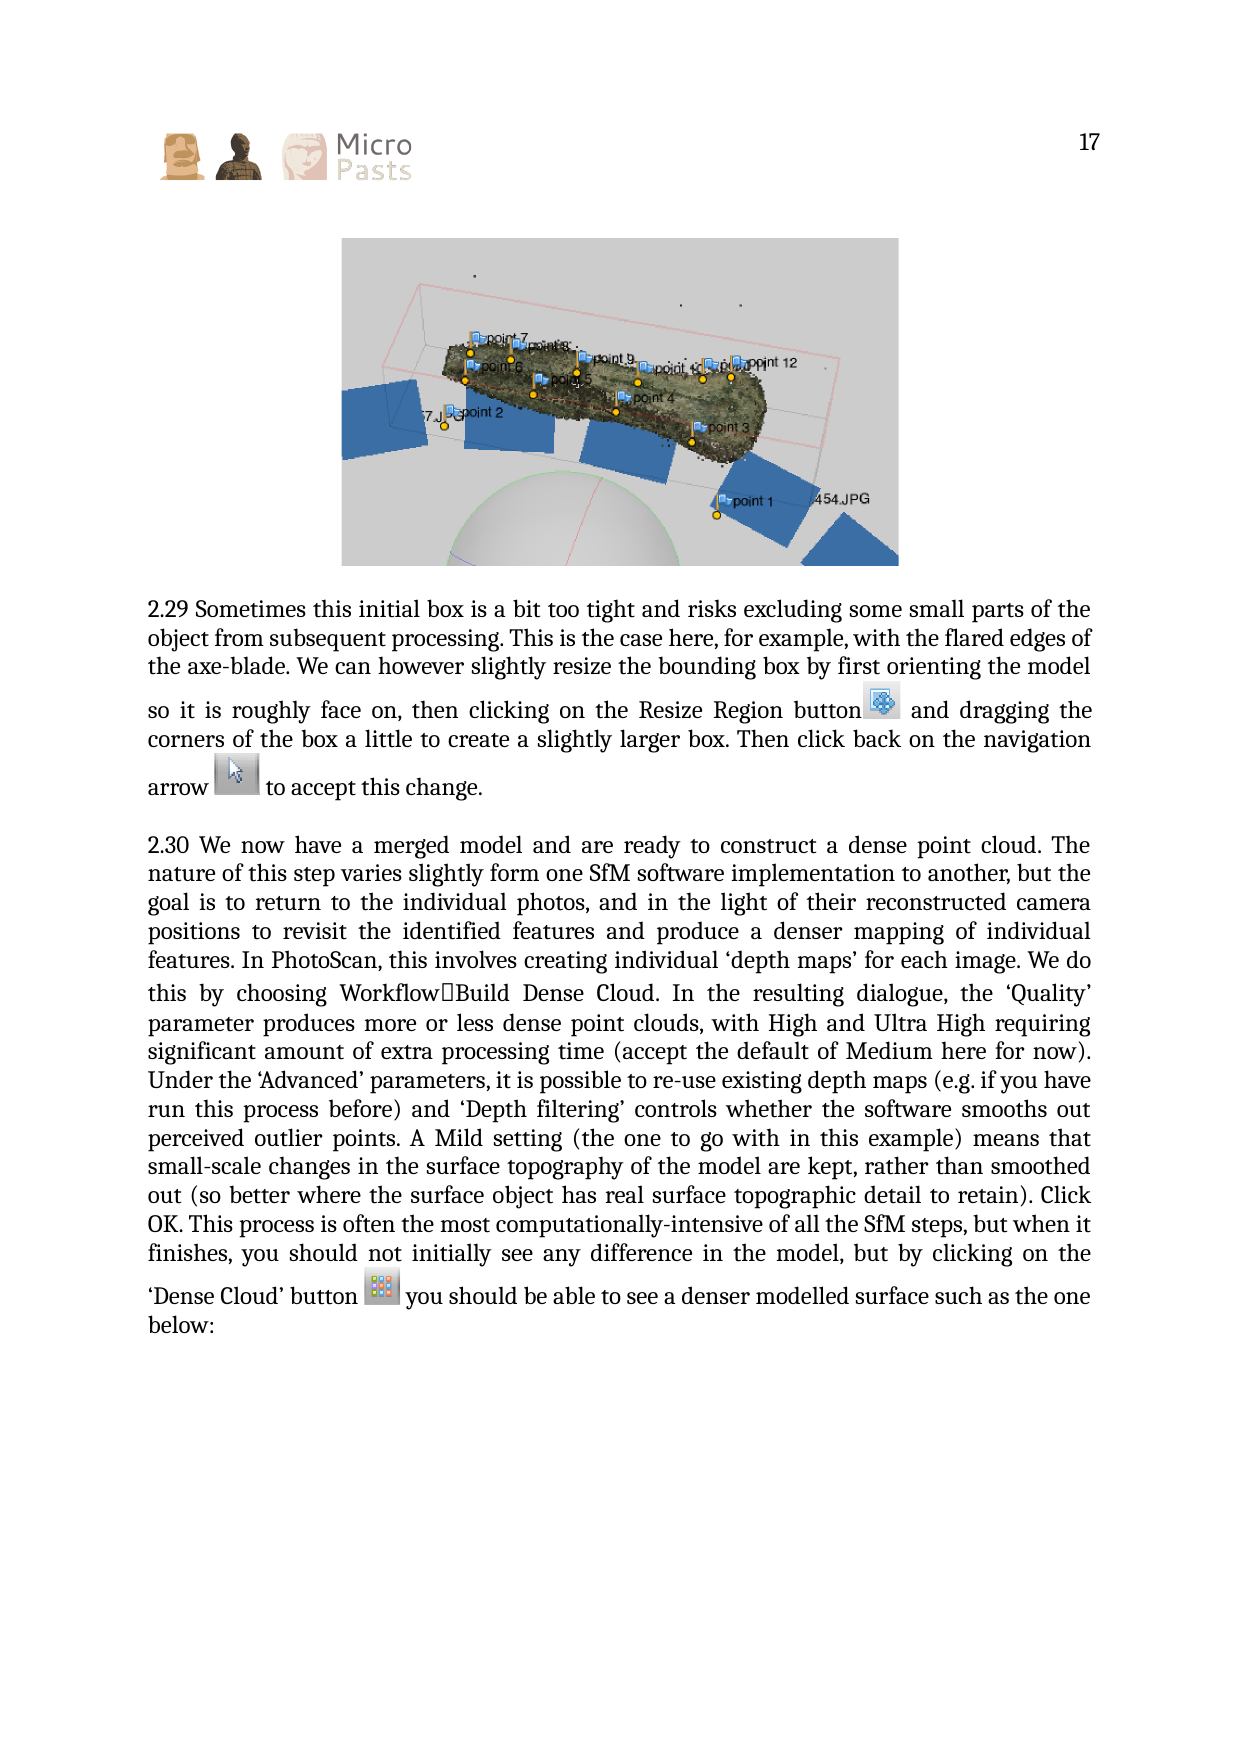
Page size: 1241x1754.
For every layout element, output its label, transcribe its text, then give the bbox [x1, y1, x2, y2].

picture [863, 681, 901, 719]
picture [147, 131, 423, 182]
text 2.29 Sometimes this initial box is a bit too tight and risks excluding some small parts of the object from subsequent processing. This is the case here, for example, with the flared edges of the axe-blade. We can however slightly resize the bounding box by first orienting the model so it is roughly face on, then clicking on the Resize Region button and dragging the corners of the box a little to create a slightly larger box. Then click back on the navigation arrow to accept this change. [148, 595, 1092, 802]
picture [364, 1267, 401, 1305]
picture [341, 238, 899, 566]
picture [214, 753, 260, 796]
text 2.30 We now have a merged model and are ready to construct a dense point cloud. The nature of this step varies slightly form one SfM software implementation to another, but the goal is to return to the individual photos, and in the light of their reconstructed camera positions to revisit the identified features and produce a denser mapping of individual features. In PhotoScan, this involves creating individual ‘depth maps’ for each image. We do this by choosing WorkflowBuild Dense Cloud. In the resulting dialogue, the ‘Quality’ parameter produces more or less dense point clouds, with High and Ultra High requiring significant amount of extra processing time (accept the default of Medium here for now). Under the ‘Advanced’ parameters, it is possible to re-use existing depth maps (e.g. if you have run this process before) and ‘Depth filtering’ controls whether the software smooths out perceived outlier points. A Mild setting (the one to go with in this example) means that small-scale changes in the surface topography of the model are kept, rather than smoothed out (so better where the surface object has real surface topographic detail to retain). Click OK. This process is often the most computationally-intensive of all the SfM steps, but when it finishes, you should not initially see any difference in the model, but by clicking on the ‘Dense Cloud’ button you should be able to see a denser modelled surface such as the one below: [148, 831, 1092, 1339]
